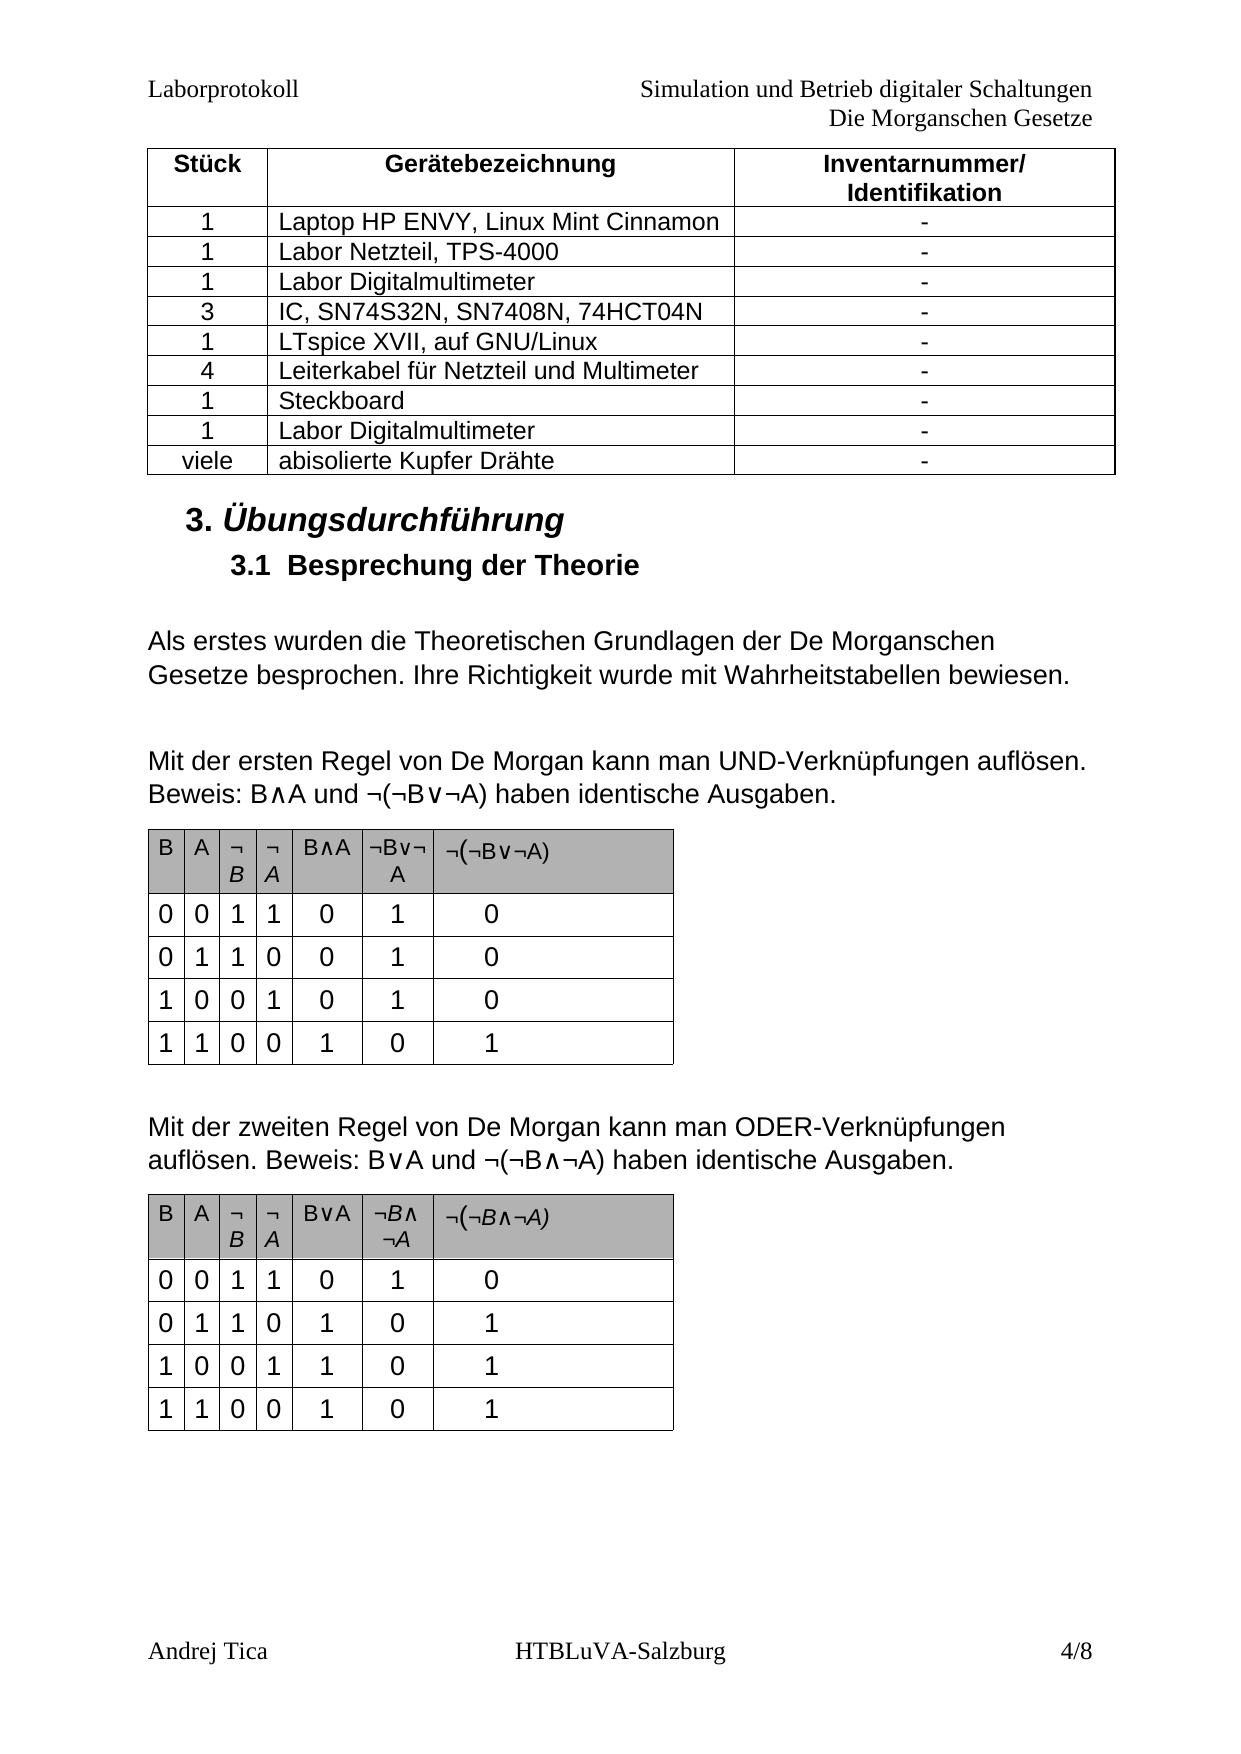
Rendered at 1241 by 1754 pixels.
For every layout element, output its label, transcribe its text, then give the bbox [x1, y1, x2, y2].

table_cell abisolierte Kupfer Drähte [268, 446, 734, 474]
table_cell 1 [149, 1345, 184, 1387]
table_cell 0 [293, 937, 362, 978]
table_header A [185, 830, 219, 893]
table_header ¬A [257, 1195, 292, 1258]
table_cell 1 [434, 1388, 673, 1430]
table_cell Leiterkabel für Netzteil und Multimeter [268, 356, 734, 385]
table_cell 1 [185, 937, 219, 978]
table_header ¬B [220, 830, 256, 893]
table_cell 1 [185, 1302, 219, 1344]
table_cell 0 [293, 979, 362, 1021]
table_cell 1 [363, 1260, 433, 1301]
table_cell 0 [185, 894, 219, 936]
table_cell 1 [149, 1022, 184, 1064]
table_cell 0 [149, 1302, 184, 1344]
table_cell - [735, 297, 1114, 325]
table_header ¬B∨¬A [363, 830, 433, 893]
table_cell - [735, 386, 1114, 415]
table_header ¬B [220, 1195, 256, 1258]
table_header B [149, 1195, 184, 1258]
table_cell 1 [149, 1388, 184, 1430]
table_cell 1 [148, 326, 267, 355]
table_cell 1 [293, 1302, 362, 1344]
table_cell 1 [148, 386, 267, 415]
table_header ¬A [257, 830, 292, 893]
table_cell 0 [434, 894, 673, 936]
table_cell 1 [257, 979, 292, 1021]
table_cell 0 [149, 894, 184, 936]
table_cell LTspice XVII, auf GNU/Linux [268, 326, 734, 355]
table_header B [149, 830, 184, 893]
table_cell 0 [149, 1260, 184, 1301]
table_cell 0 [220, 1388, 256, 1430]
table_cell 1 [363, 979, 433, 1021]
table_cell 0 [220, 1022, 256, 1064]
subtitle Als erstes wurden die Theoretischen Grundlagen der De Morganschen Gesetze besprochen. Ihre Richtigkeit wurde mit Wahrheitstabellen bewiesen. [148, 625, 1092, 690]
table_cell Laptop HP ENVY, Linux Mint Cinnamon [268, 207, 734, 236]
table_cell 1 [185, 1388, 219, 1430]
table_cell 1 [293, 1022, 362, 1064]
table_cell 0 [185, 1260, 219, 1301]
table_cell Labor Netzteil, TPS-4000 [268, 237, 734, 266]
table_cell 1 [148, 267, 267, 296]
table_cell 1 [293, 1388, 362, 1430]
table_cell IC, SN74S32N, SN7408N, 74HCT04N [268, 297, 734, 325]
table_cell 1 [148, 237, 267, 266]
table_cell Labor Digitalmultimeter [268, 267, 734, 296]
table_header Stück [148, 149, 267, 206]
table_cell Steckboard [268, 386, 734, 415]
table_cell 1 [257, 894, 292, 936]
table_cell 1 [149, 979, 184, 1021]
table_cell 4 [148, 356, 267, 385]
table_cell 1 [148, 416, 267, 444]
table_cell 1 [220, 937, 256, 978]
table_header ¬(¬B∧¬A) [434, 1195, 673, 1258]
list 3.1 Besprechung der Theorie [185, 548, 1092, 581]
table_header A [185, 1195, 219, 1258]
text Mit der zweiten Regel von De Morgan kann man ODER-Verknüpfungen auflösen. Beweis: B∨A und ¬(¬B∧¬A) haben identische Ausgaben. [148, 1111, 1092, 1175]
table_cell - [735, 237, 1114, 266]
table_cell - [735, 326, 1114, 355]
table_header Inventarnummer/Identifikation [735, 149, 1114, 206]
table_cell 1 [257, 1345, 292, 1387]
table_cell - [735, 356, 1114, 385]
table_cell - [735, 446, 1114, 474]
table_cell 0 [434, 979, 673, 1021]
table_cell 0 [220, 1345, 256, 1387]
table_cell 3 [148, 297, 267, 325]
table_cell 1 [220, 894, 256, 936]
subtitle 3. Übungsdurchführung [148, 500, 1092, 539]
table_cell 0 [185, 979, 219, 1021]
table_cell 0 [434, 1260, 673, 1301]
table_cell viele [148, 446, 267, 474]
table_cell 1 [257, 1260, 292, 1301]
table_cell 1 [434, 1022, 673, 1064]
table_cell 0 [185, 1345, 219, 1387]
table_cell - [735, 416, 1114, 444]
table_cell 0 [363, 1345, 433, 1387]
table_header Gerätebezeichnung [268, 149, 734, 206]
table_cell 0 [363, 1388, 433, 1430]
table_cell 0 [363, 1302, 433, 1344]
table_cell 1 [220, 1260, 256, 1301]
table_cell 0 [363, 1022, 433, 1064]
table_header ¬(¬B∨¬A) [434, 830, 673, 893]
table_cell 1 [185, 1022, 219, 1064]
table_cell - [735, 267, 1114, 296]
table_cell 0 [257, 1388, 292, 1430]
table_cell 0 [293, 894, 362, 936]
table_header B∧A [293, 830, 362, 893]
table_cell 0 [257, 937, 292, 978]
table_cell 1 [293, 1345, 362, 1387]
table_cell 1 [363, 894, 433, 936]
table_cell 0 [149, 937, 184, 978]
table_cell 1 [434, 1302, 673, 1344]
table_cell 1 [148, 207, 267, 236]
table_header B∨A [293, 1195, 362, 1258]
table_cell 1 [363, 937, 433, 978]
table_cell 1 [434, 1345, 673, 1387]
table_cell 0 [220, 979, 256, 1021]
text Mit der ersten Regel von De Morgan kann man UND-Verknüpfungen auflösen. Beweis: B∧A und ¬(¬B∨¬A) haben identische Ausgaben. [148, 745, 1111, 809]
table_cell 0 [434, 937, 673, 978]
table_cell 0 [293, 1260, 362, 1301]
table_cell 0 [257, 1302, 292, 1344]
table_cell 0 [257, 1022, 292, 1064]
table_cell 1 [220, 1302, 256, 1344]
table_cell Labor Digitalmultimeter [268, 416, 734, 444]
table_cell - [735, 207, 1114, 236]
table_header ¬B∧¬A [363, 1195, 433, 1258]
